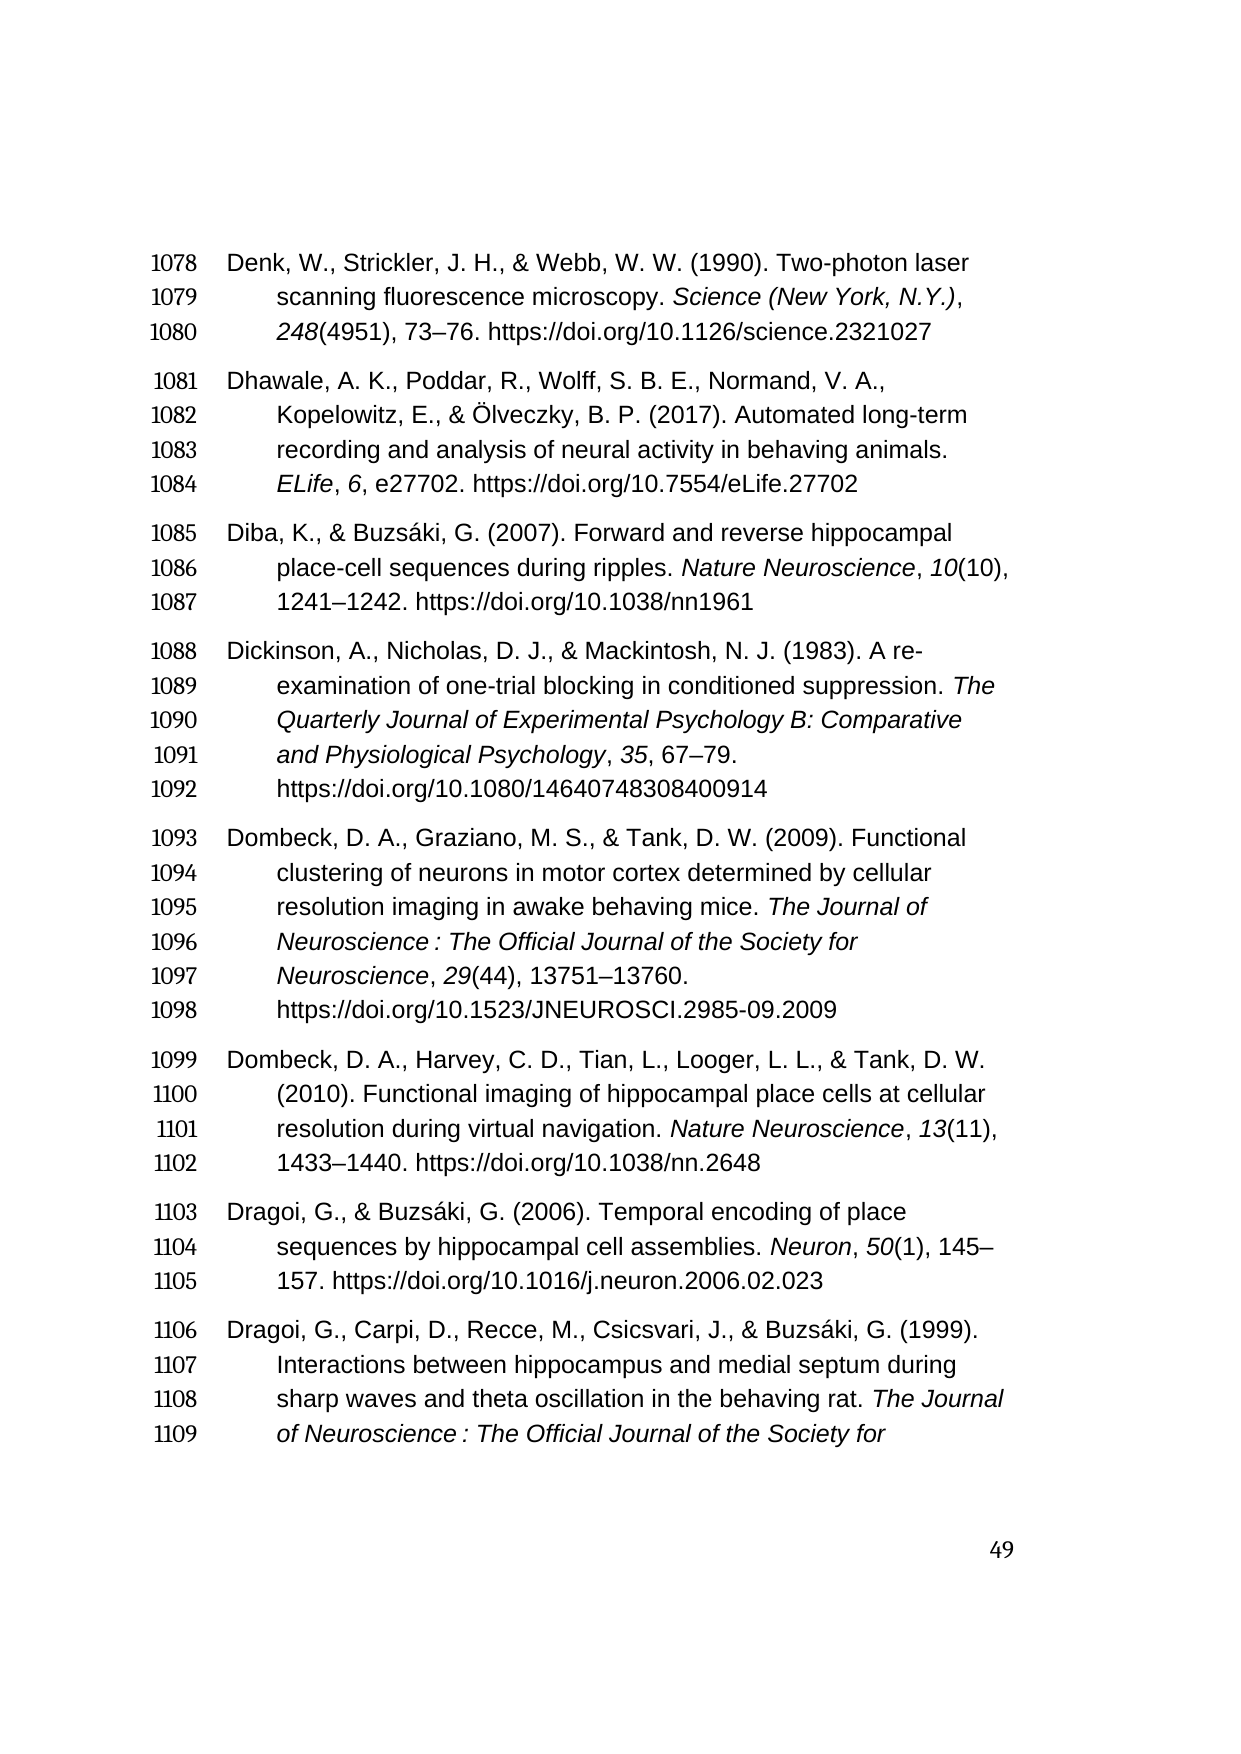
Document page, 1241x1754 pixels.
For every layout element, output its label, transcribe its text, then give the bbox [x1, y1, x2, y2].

text Dombeck, D. A., Harvey, C. D., Tian, L., Looger, L. L., & Tank, D. W. (2010). Functional imaging of hippocampal place cells at cellular resolution during virtual navigation. Nature Neuroscience, 13(11), 1433–1440. https://doi.org/10.1038/nn.2648 [226, 1044, 1014, 1177]
text Dhawale, A. K., Poddar, R., Wolff, S. B. E., Normand, V. A., Kopelowitz, E., & Ölveczky, B. P. (2017). Automated long-term recording and analysis of neural activity in behaving animals. ELife, 6, e27702. https://doi.org/10.7554/eLife.27702 [226, 366, 1014, 498]
text Denk, W., Strickler, J. H., & Webb, W. W. (1990). Two-photon laser scanning fluorescence microscopy. Science (New York, N.Y.), 248(4951), 73–76. https://doi.org/10.1126/science.2321027 [226, 248, 1014, 345]
text Diba, K., & Buzsáki, G. (2007). Forward and reverse hippocampal place-cell sequences during ripples. Nature Neuroscience, 10(10), 1241–1242. https://doi.org/10.1038/nn1961 [226, 518, 1014, 616]
text Dragoi, G., Carpi, D., Recce, M., Csicsvari, J., & Buzsáki, G. (1999). Interactions between hippocampus and medial septum during sharp waves and theta oscillation in the behaving rat. The Journal of Neuroscience : The Official Journal of the Society for [226, 1315, 1014, 1447]
text Dragoi, G., & Buzsáki, G. (2006). Temporal encoding of place sequences by hippocampal cell assemblies. Neuron, 50(1), 145–157. https://doi.org/10.1016/j.neuron.2006.02.023 [226, 1197, 1014, 1295]
text Dickinson, A., Nicholas, D. J., & Mackintosh, N. J. (1983). A re-examination of one-trial blocking in conditioned suppression. The Quarterly Journal of Experimental Psychology B: Comparative and Physiological Psychology, 35, 67–79. https://doi.org/10.1080/14640748308400914 [226, 636, 1014, 803]
text Dombeck, D. A., Graziano, M. S., & Tank, D. W. (2009). Functional clustering of neurons in motor cortex determined by cellular resolution imaging in awake behaving mice. The Journal of Neuroscience : The Official Journal of the Society for Neuroscience, 29(44), 13751–13760. https://doi.org/10.1523/JNEUROSCI.2985-09.2009 [226, 823, 1014, 1024]
